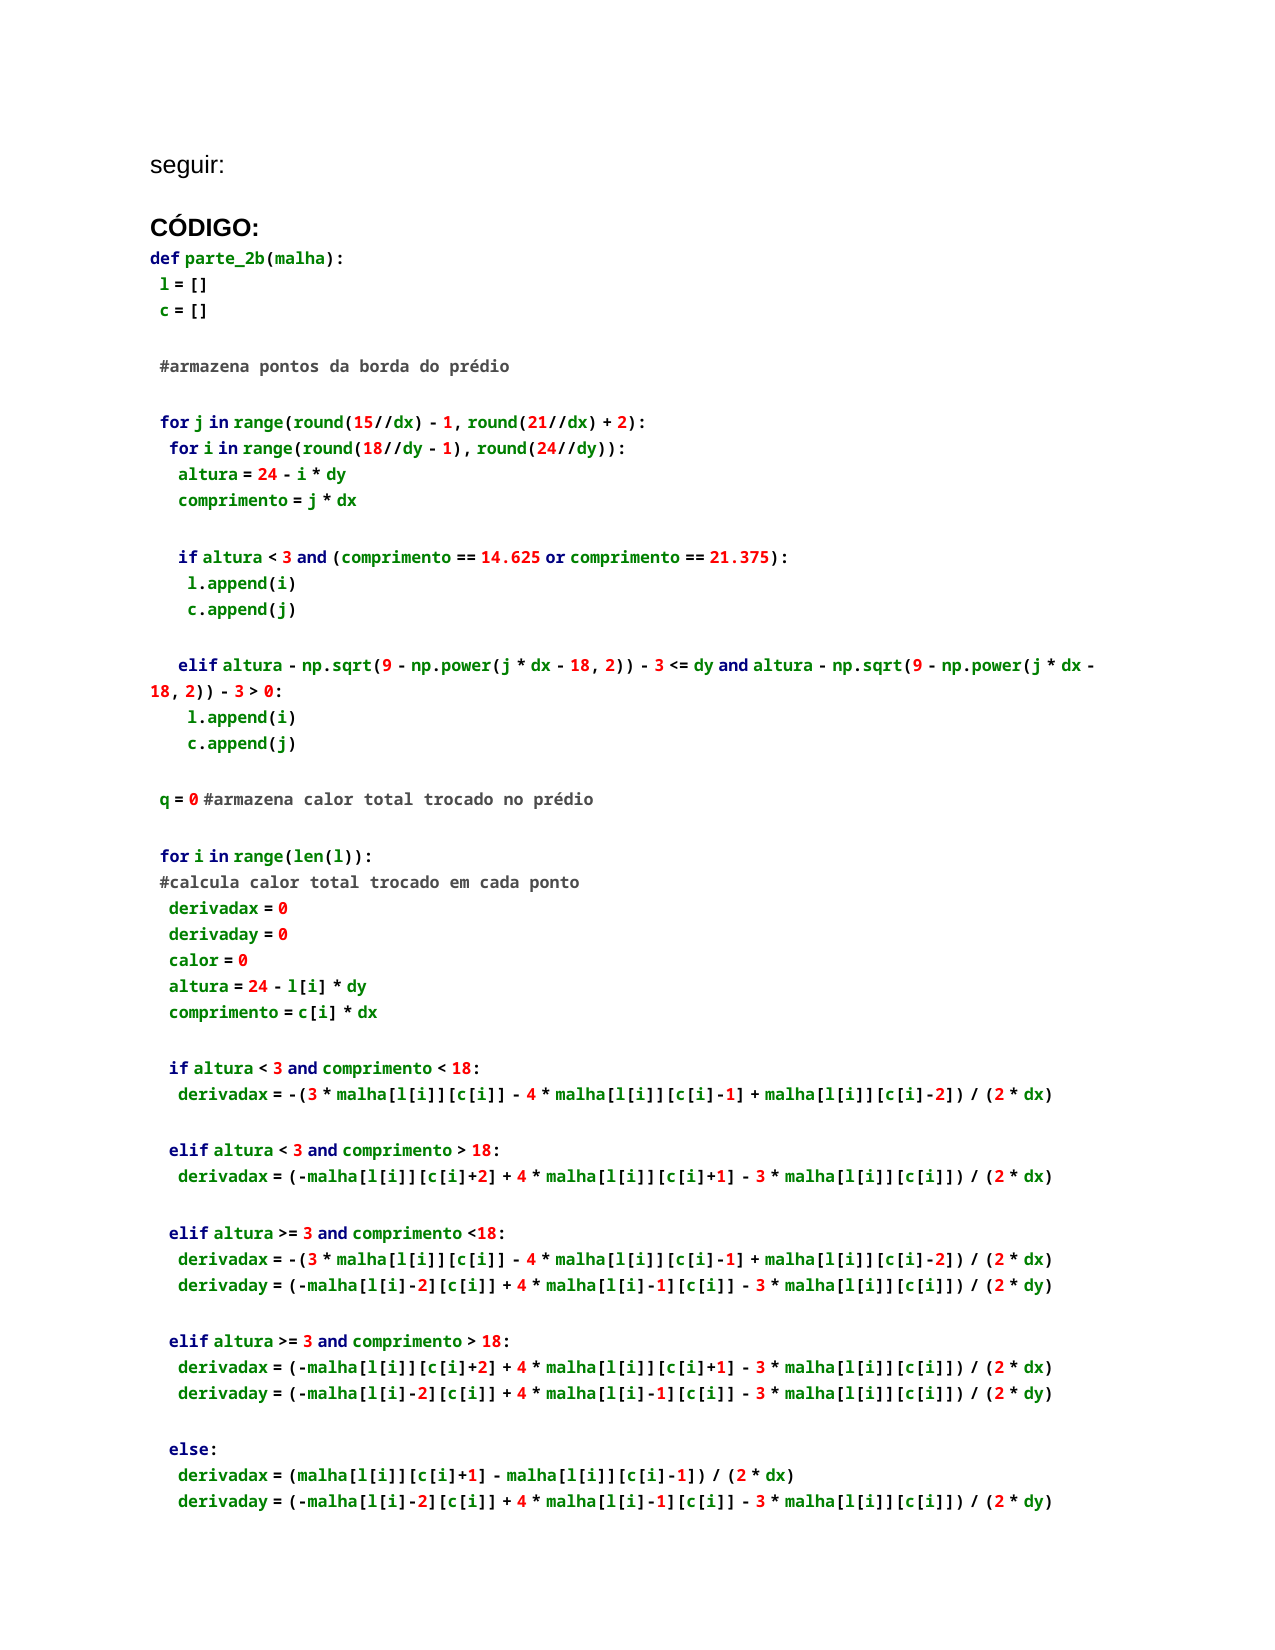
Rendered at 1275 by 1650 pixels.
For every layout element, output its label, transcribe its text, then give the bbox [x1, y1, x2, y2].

text elif altura - np.sqrt(9 - np.power(j * dx - 18, 2)) - 3 <= dy and altura - np.sqrt(9 - np.power(j * dx - 18, 2)) - 3 > 0: [150, 653, 1125, 702]
text def parte_2b(malha): [150, 246, 1125, 269]
text elif altura >= 3 and comprimento > 18: [150, 1329, 1125, 1352]
text l = [] [150, 272, 1125, 295]
text derivaday = (-malha[l[i]-2][c[i]] + 4 * malha[l[i]-1][c[i]] - 3 * malha[l[i]][c[i]]) / (2 * dy) [150, 1490, 1125, 1513]
text calor = 0 [150, 948, 1125, 971]
text altura = 24 - i * dy [150, 463, 1125, 486]
text for j in range(round(15//dx) - 1, round(21//dx) + 2): [150, 411, 1125, 433]
text l.append(i) [150, 571, 1125, 594]
text if altura < 3 and comprimento < 18: [150, 1057, 1125, 1079]
text derivadax = (-malha[l[i]][c[i]+2] + 4 * malha[l[i]][c[i]+1] - 3 * malha[l[i]][c[i]]) / (2 * dx) [150, 1165, 1125, 1188]
text derivadax = (-malha[l[i]][c[i]+2] + 4 * malha[l[i]][c[i]+1] - 3 * malha[l[i]][c[i]]) / (2 * dx) [150, 1356, 1125, 1378]
text #armazena pontos da borda do prédio [150, 354, 1125, 377]
text c = [] [150, 298, 1125, 321]
text else: [150, 1438, 1125, 1461]
text derivadax = -(3 * malha[l[i]][c[i]] - 4 * malha[l[i]][c[i]-1] + malha[l[i]][c[i]-2]) / (2 * dx) [150, 1247, 1125, 1270]
text #calcula calor total trocado em cada ponto [150, 870, 1125, 893]
text CÓDIGO: [150, 213, 1125, 242]
text comprimento = j * dx [150, 489, 1125, 512]
text derivadax = 0 [150, 896, 1125, 919]
text if altura < 3 and (comprimento == 14.625 or comprimento == 21.375): [150, 545, 1125, 568]
text seguir: [150, 150, 1125, 179]
text derivaday = (-malha[l[i]-2][c[i]] + 4 * malha[l[i]-1][c[i]] - 3 * malha[l[i]][c[i]]) / (2 * dy) [150, 1382, 1125, 1404]
text for i in range(round(18//dy - 1), round(24//dy)): [150, 437, 1125, 459]
text for i in range(len(l)): [150, 844, 1125, 867]
text derivadax = (malha[l[i]][c[i]+1] - malha[l[i]][c[i]-1]) / (2 * dx) [150, 1464, 1125, 1487]
text elif altura >= 3 and comprimento <18: [150, 1221, 1125, 1244]
text altura = 24 - l[i] * dy [150, 974, 1125, 997]
text derivadax = -(3 * malha[l[i]][c[i]] - 4 * malha[l[i]][c[i]-1] + malha[l[i]][c[i]-2]) / (2 * dx) [150, 1083, 1125, 1105]
text elif altura < 3 and comprimento > 18: [150, 1139, 1125, 1162]
text c.append(j) [150, 732, 1125, 754]
text comprimento = c[i] * dx [150, 1000, 1125, 1023]
text derivaday = (-malha[l[i]-2][c[i]] + 4 * malha[l[i]-1][c[i]] - 3 * malha[l[i]][c[i]]) / (2 * dy) [150, 1273, 1125, 1296]
text q = 0 #armazena calor total trocado no prédio [150, 788, 1125, 811]
text l.append(i) [150, 706, 1125, 728]
text c.append(j) [150, 597, 1125, 620]
text derivaday = 0 [150, 922, 1125, 945]
